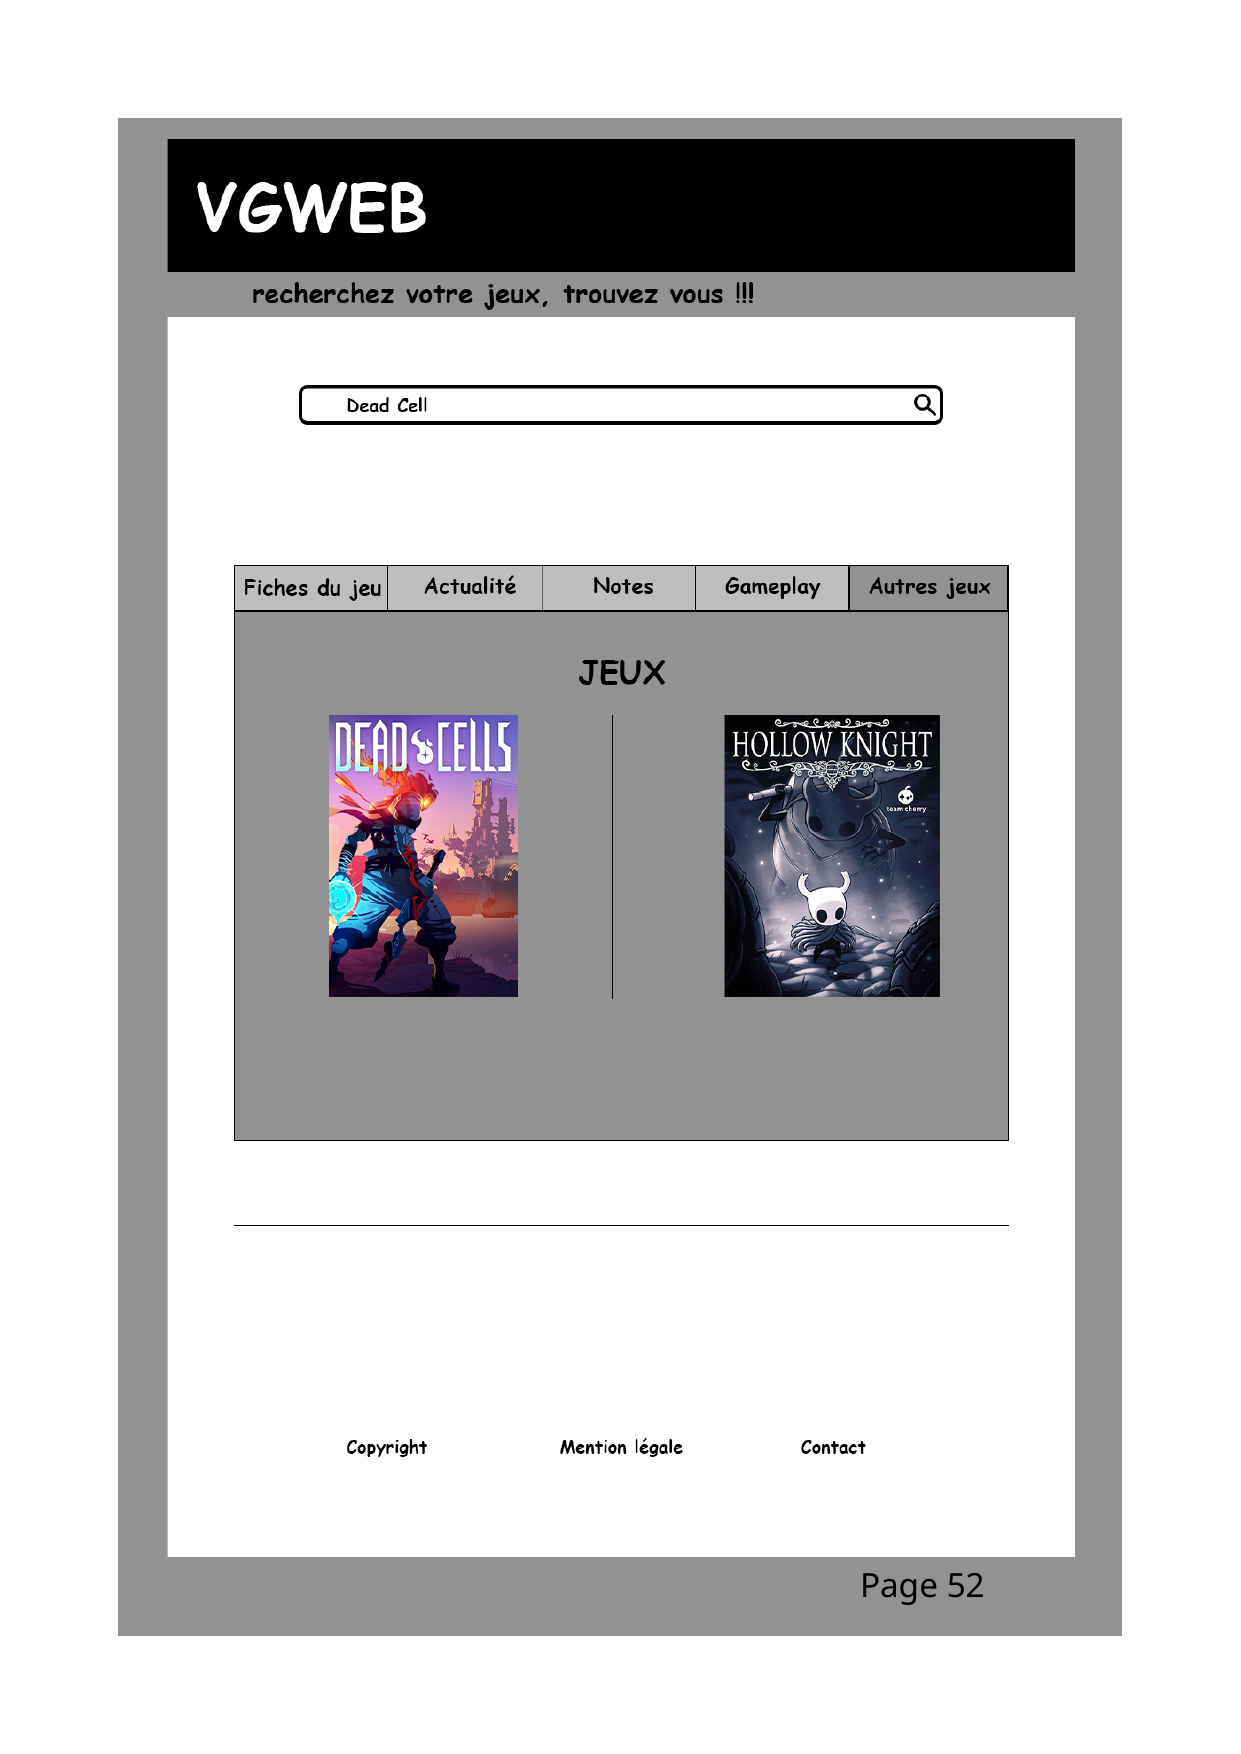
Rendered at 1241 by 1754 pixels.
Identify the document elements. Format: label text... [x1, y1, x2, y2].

picture [167, 139, 1075, 1557]
text Page 52 [118, 118, 1122, 1608]
